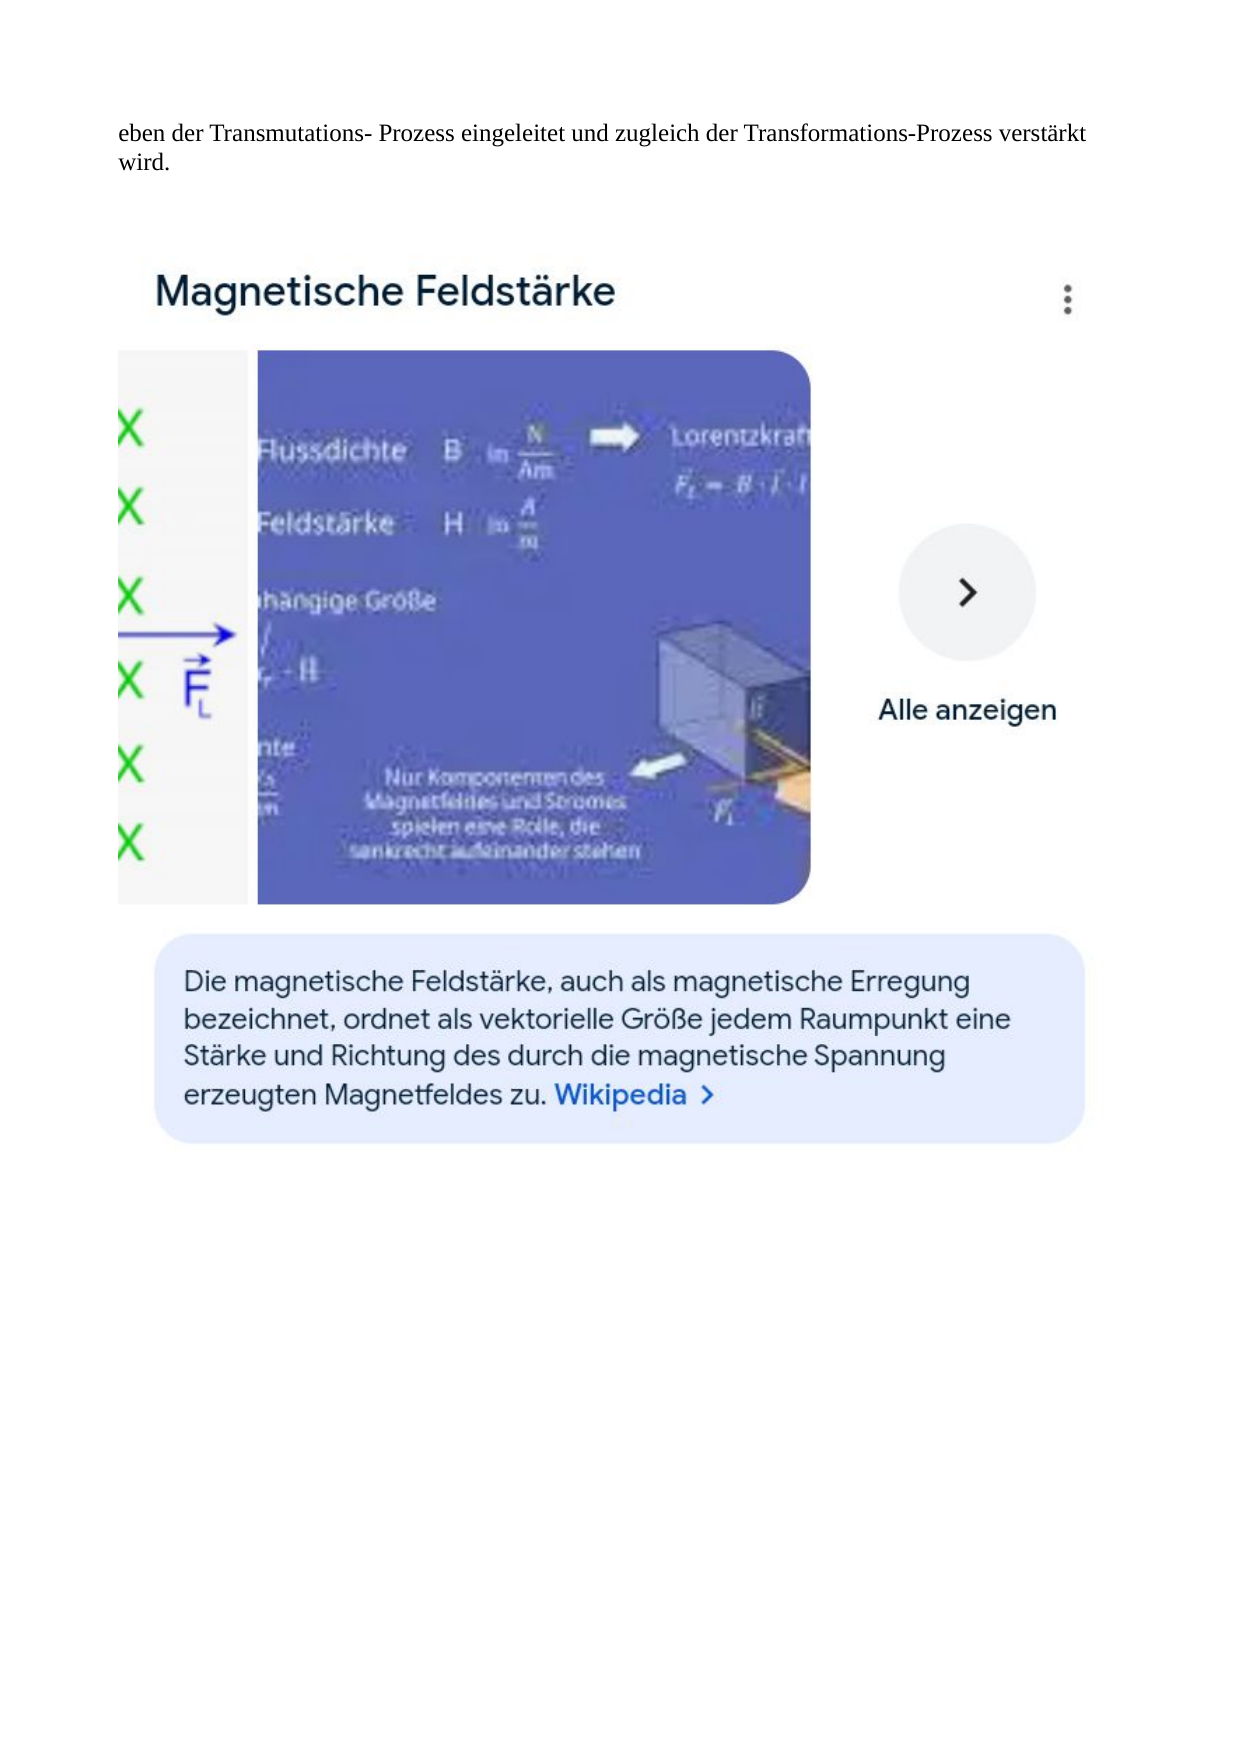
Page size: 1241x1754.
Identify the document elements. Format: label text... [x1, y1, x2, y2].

text eben der Transmutations- Prozess eingeleitet und zugleich der Transformations-Prozess verstärkt wird. [118, 118, 1122, 176]
picture [118, 233, 1123, 1176]
